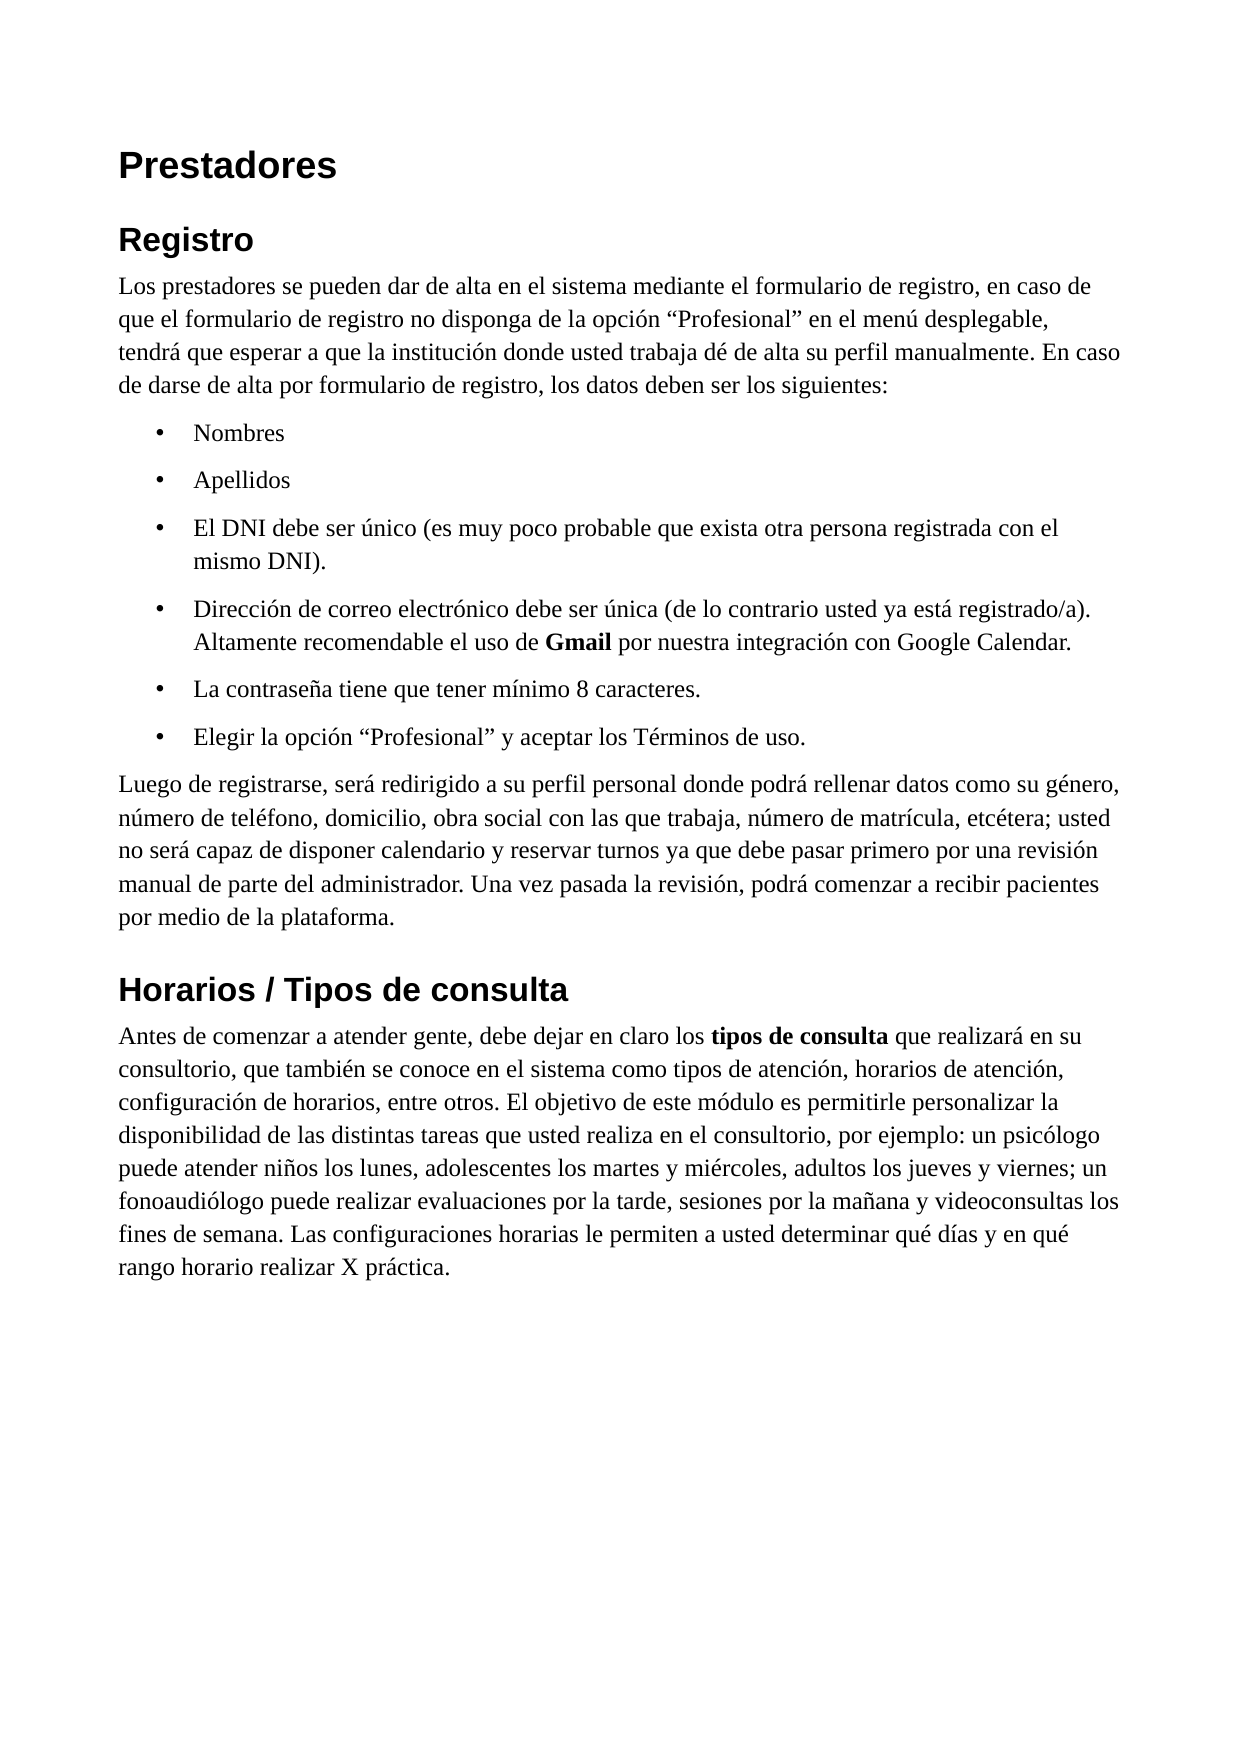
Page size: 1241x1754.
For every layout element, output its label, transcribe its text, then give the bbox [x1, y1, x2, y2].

list Nombres [156, 418, 1122, 447]
list Apellidos [156, 466, 1122, 494]
text Antes de comenzar a atender gente, debe dejar en claro los tipos de consulta que realizará en su consultorio, que también se conoce en el sistema como tipos de atención, horarios de atención, configuración de horarios, entre otros. El objetivo de este módulo es permitirle personalizar la disponibilidad de las distintas tareas que usted realiza en el consultorio, por ejemplo: un psicólogo puede atender niños los lunes, adolescentes los martes y miércoles, adultos los jueves y viernes; un fonoaudiólogo puede realizar evaluaciones por la tarde, sesiones por la mañana y videoconsultas los fines de semana. Las configuraciones horarias le permiten a usted determinar qué días y en qué rango horario realizar X práctica. [118, 1021, 1122, 1281]
list La contraseña tiene que tener mínimo 8 caracteres. [156, 674, 1122, 703]
text Luego de registrarse, será redirigido a su perfil personal donde podrá rellenar datos como su género, número de teléfono, domicilio, obra social con las que trabaja, número de matrícula, etcétera; usted no será capaz de disponer calendario y reservar turnos ya que debe pasar primero por una revisión manual de parte del administrador. Una vez pasada la revisión, podrá comenzar a recibir pacientes por medio de la plataforma. [118, 769, 1122, 930]
subtitle Registro [118, 220, 1122, 259]
list El DNI debe ser único (es muy poco probable que exista otra persona registrada con el mismo DNI). [156, 513, 1122, 575]
list Dirección de correo electrónico debe ser única (de lo contrario usted ya está registrado/a). Altamente recomendable el uso de Gmail por nuestra integración con Google Calendar. [156, 594, 1122, 656]
text Los prestadores se pueden dar de alta en el sistema mediante el formulario de registro, en caso de que el formulario de registro no disponga de la opción “Profesional” en el menú desplegable, tendrá que esperar a que la institución donde usted trabaja dé de alta su perfil manualmente. En caso de darse de alta por formulario de registro, los datos deben ser los siguientes: [118, 271, 1122, 399]
subtitle Horarios / Tipos de consulta [118, 970, 1122, 1009]
list Elegir la opción “Profesional” y aceptar los Términos de uso. [156, 722, 1122, 751]
subtitle Prestadores [118, 143, 1122, 187]
